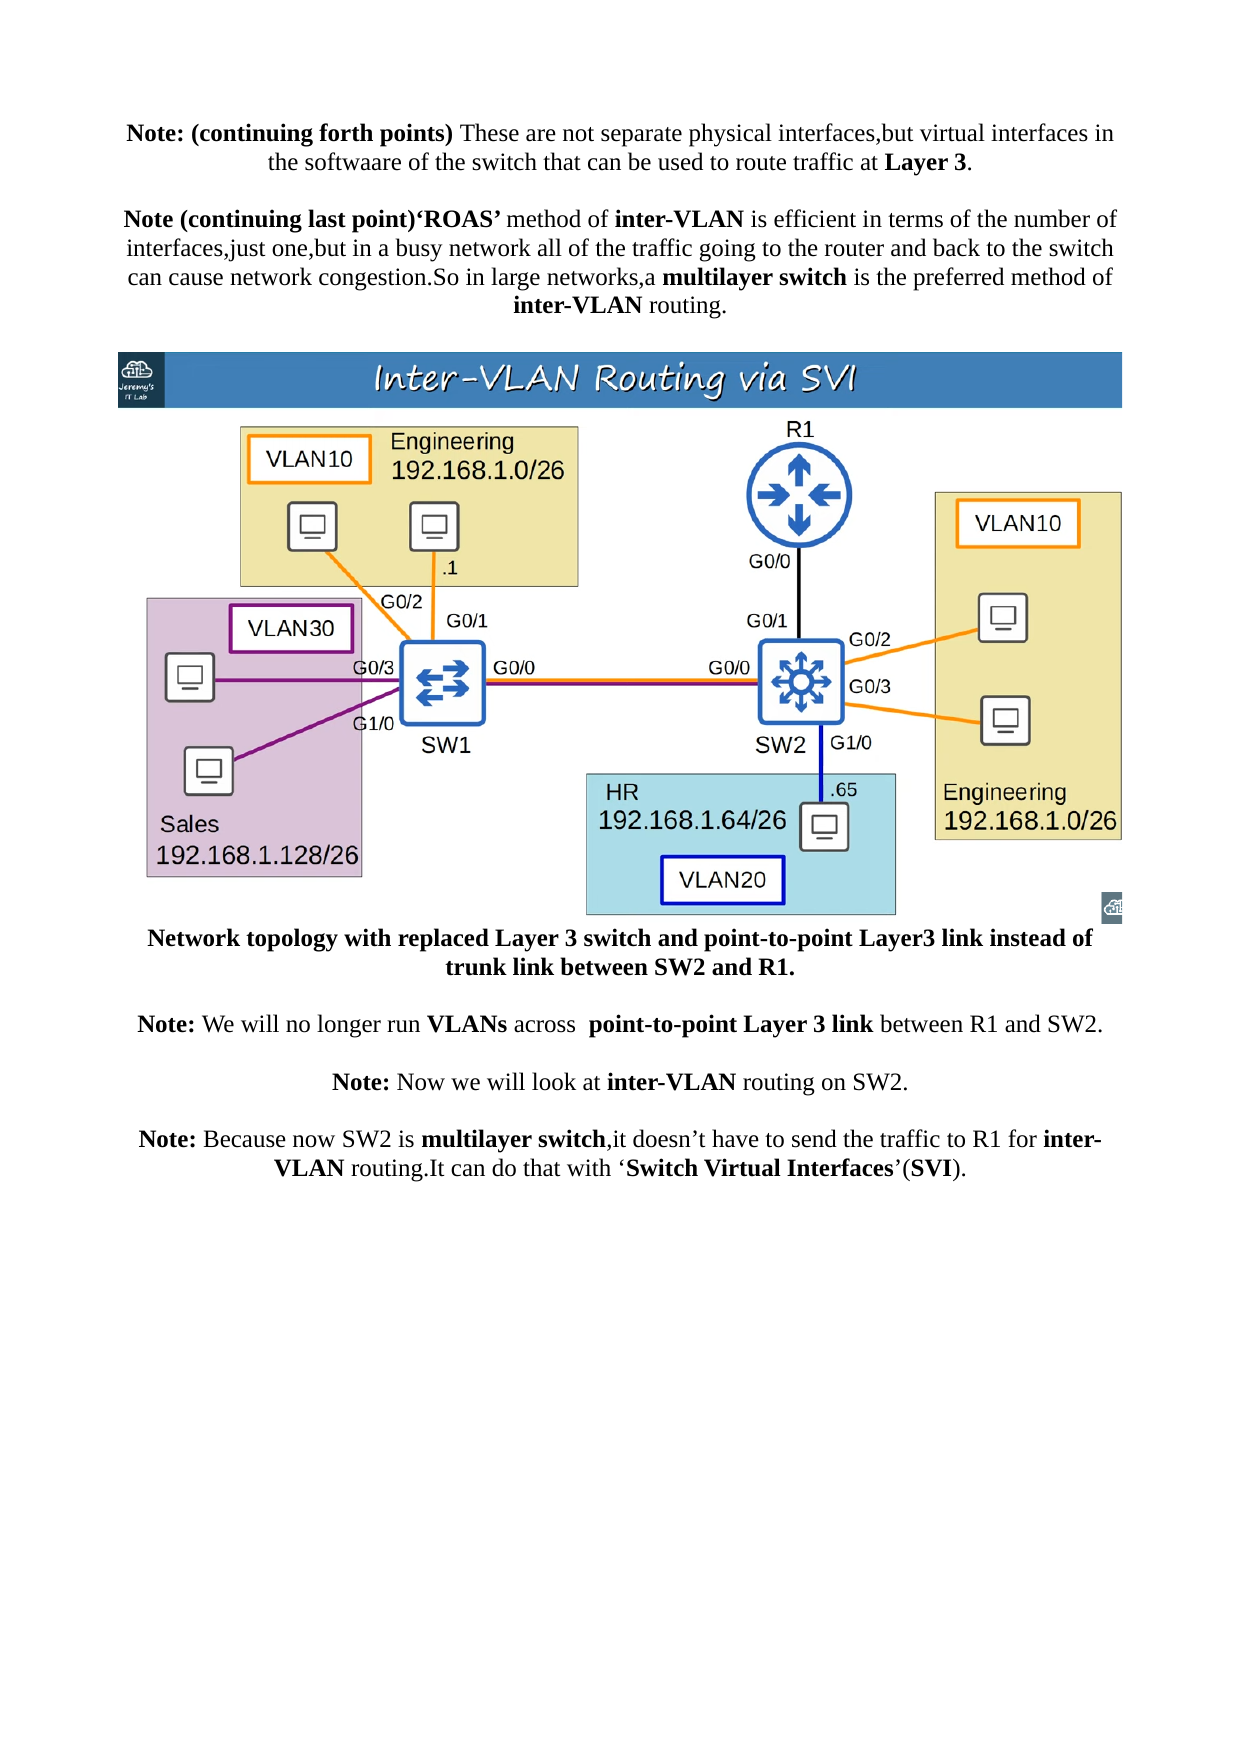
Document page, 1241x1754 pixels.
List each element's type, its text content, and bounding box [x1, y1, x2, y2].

text Note: Because now SW2 is multilayer switch,it doesn’t have to send the traffic to R1 for inter-VLAN routing.It can do that with ‘Switch Virtual Interfaces’(SVI). [118, 1124, 1122, 1182]
text Network topology with replaced Layer 3 switch and point-to-point Layer3 link instead of trunk link between SW2 and R1. [118, 924, 1122, 981]
text Note: We will no longer run VLANs across point-to-point Layer 3 link between R1 and SW2. [118, 1009, 1122, 1038]
text Note (continuing last point)‘ROAS’ method of inter-VLAN is efficient in terms of the number of interfaces,just one,but in a busy network all of the traffic going to the router and back to the switch can cause network congestion.So in large networks,a multilayer switch is the preferred method of inter-VLAN routing. [118, 204, 1122, 319]
text Note: Now we will look at inter-VLAN routing on SW2. [118, 1067, 1122, 1096]
text Note: (continuing forth points) These are not separate physical interfaces,but virtual interfaces in the softwaare of the switch that can be used to route traffic at Layer 3. [118, 118, 1122, 176]
picture [118, 348, 1123, 924]
